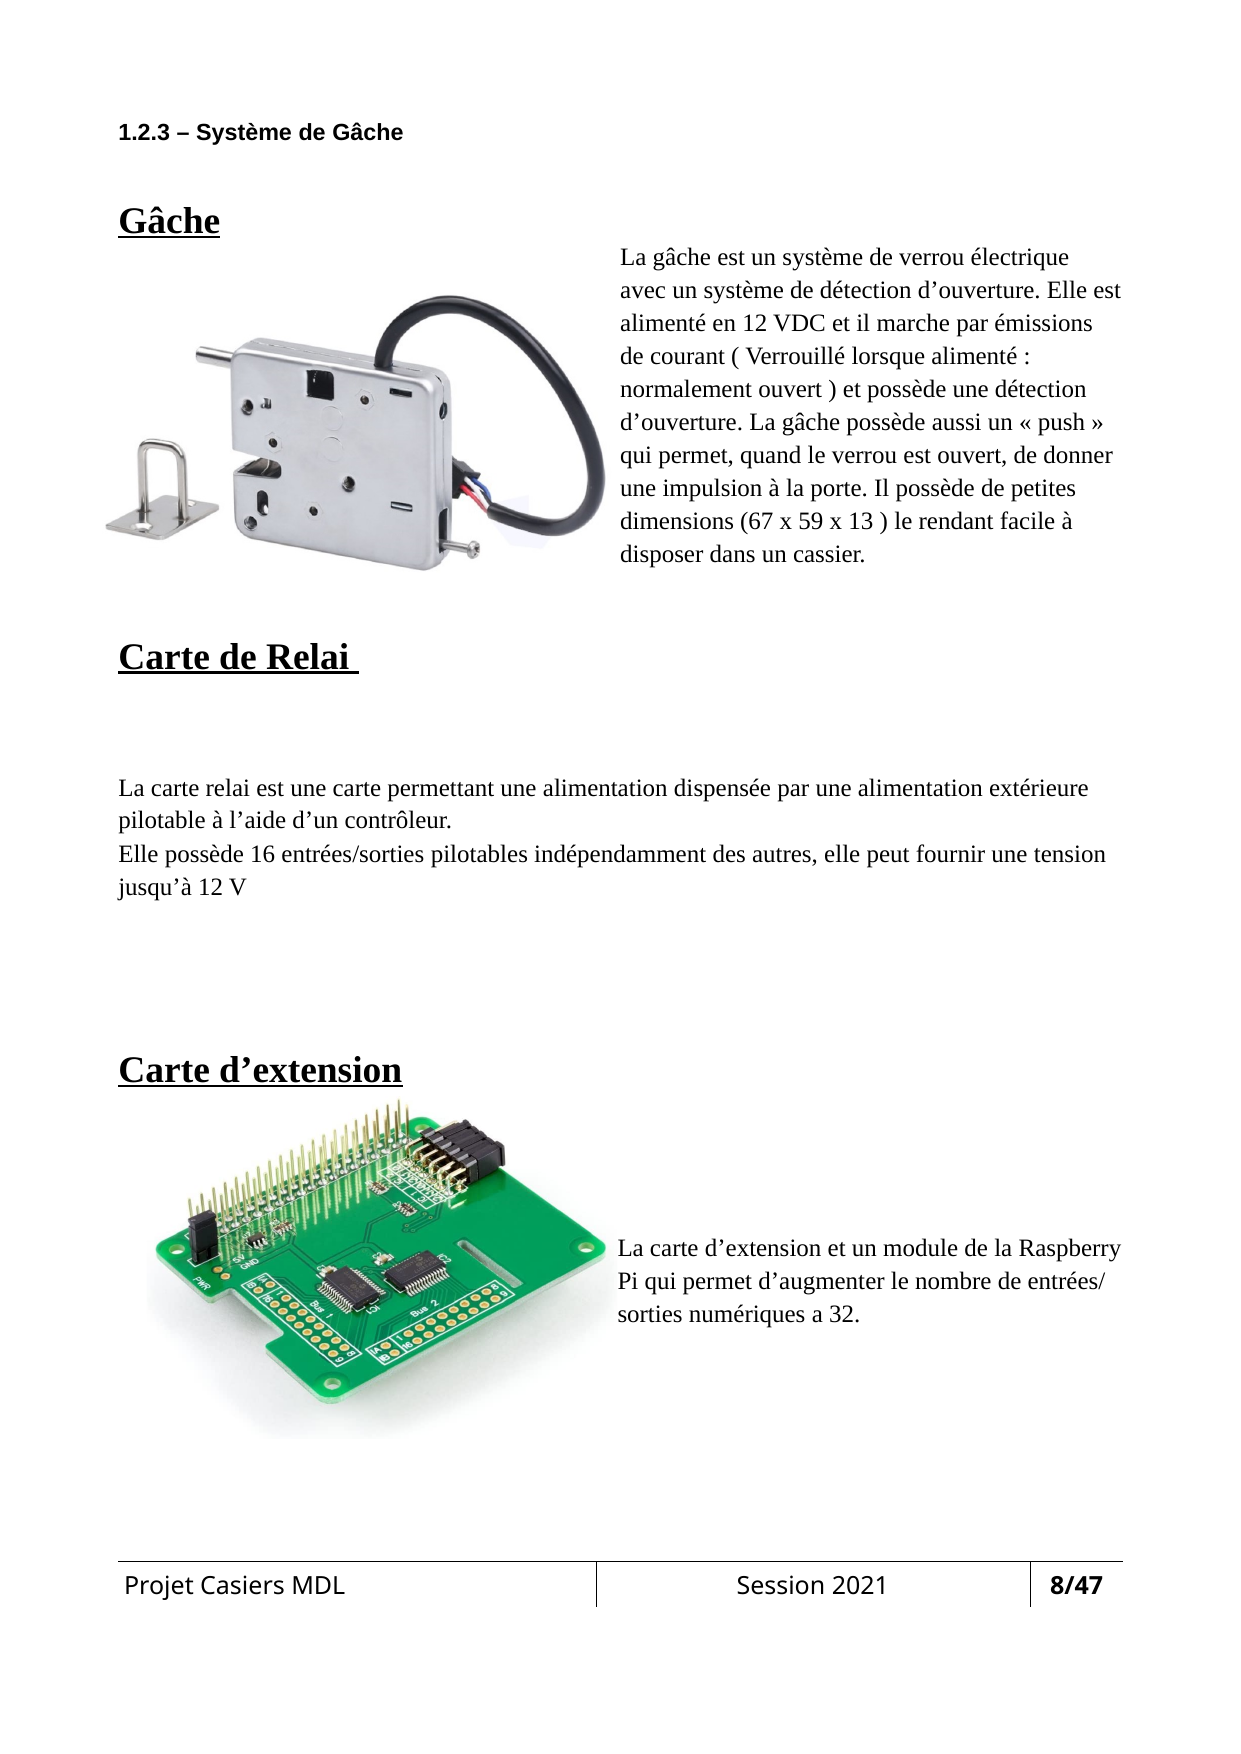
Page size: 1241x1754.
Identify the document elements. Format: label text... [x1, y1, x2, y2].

text La carte d’extension et un module de la Raspberry Pi qui permet d’augmenter le nombre de entrées/ sorties numériques a 32. [618, 1233, 1122, 1328]
text Elle possède 16 entrées/sorties pilotables indépendamment des autres, elle peut fournir une tension jusqu’à 12 V [118, 839, 1122, 900]
text [118, 1233, 146, 1328]
picture [93, 257, 620, 609]
subtitle 1.2.3 – Système de Gâche [118, 118, 1122, 145]
picture [146, 1096, 618, 1439]
text La gâche est un système de verrou électrique avec un système de détection d’ouverture. Elle est alimenté en 12 VDC et il marche par émissions de courant ( Verrouillé lorsque alimenté : normalement ouvert ) et possède une détection d’ouverture. La gâche possède aussi un « push » qui permet, quand le verrou est ouvert, de donner une impulsion à la porte. Il possède de petites dimensions (67 x 59 x 13 ) le rendant facile à disposer dans un cassier. [118, 242, 1122, 568]
text Carte de Relai [118, 634, 1122, 677]
text Carte d’extension [118, 1047, 1122, 1091]
text Gâche [118, 199, 1122, 242]
text La carte relai est une carte permettant une alimentation dispensée par une alimentation extérieure pilotable à l’aide d’un contrôleur. [118, 773, 1122, 834]
